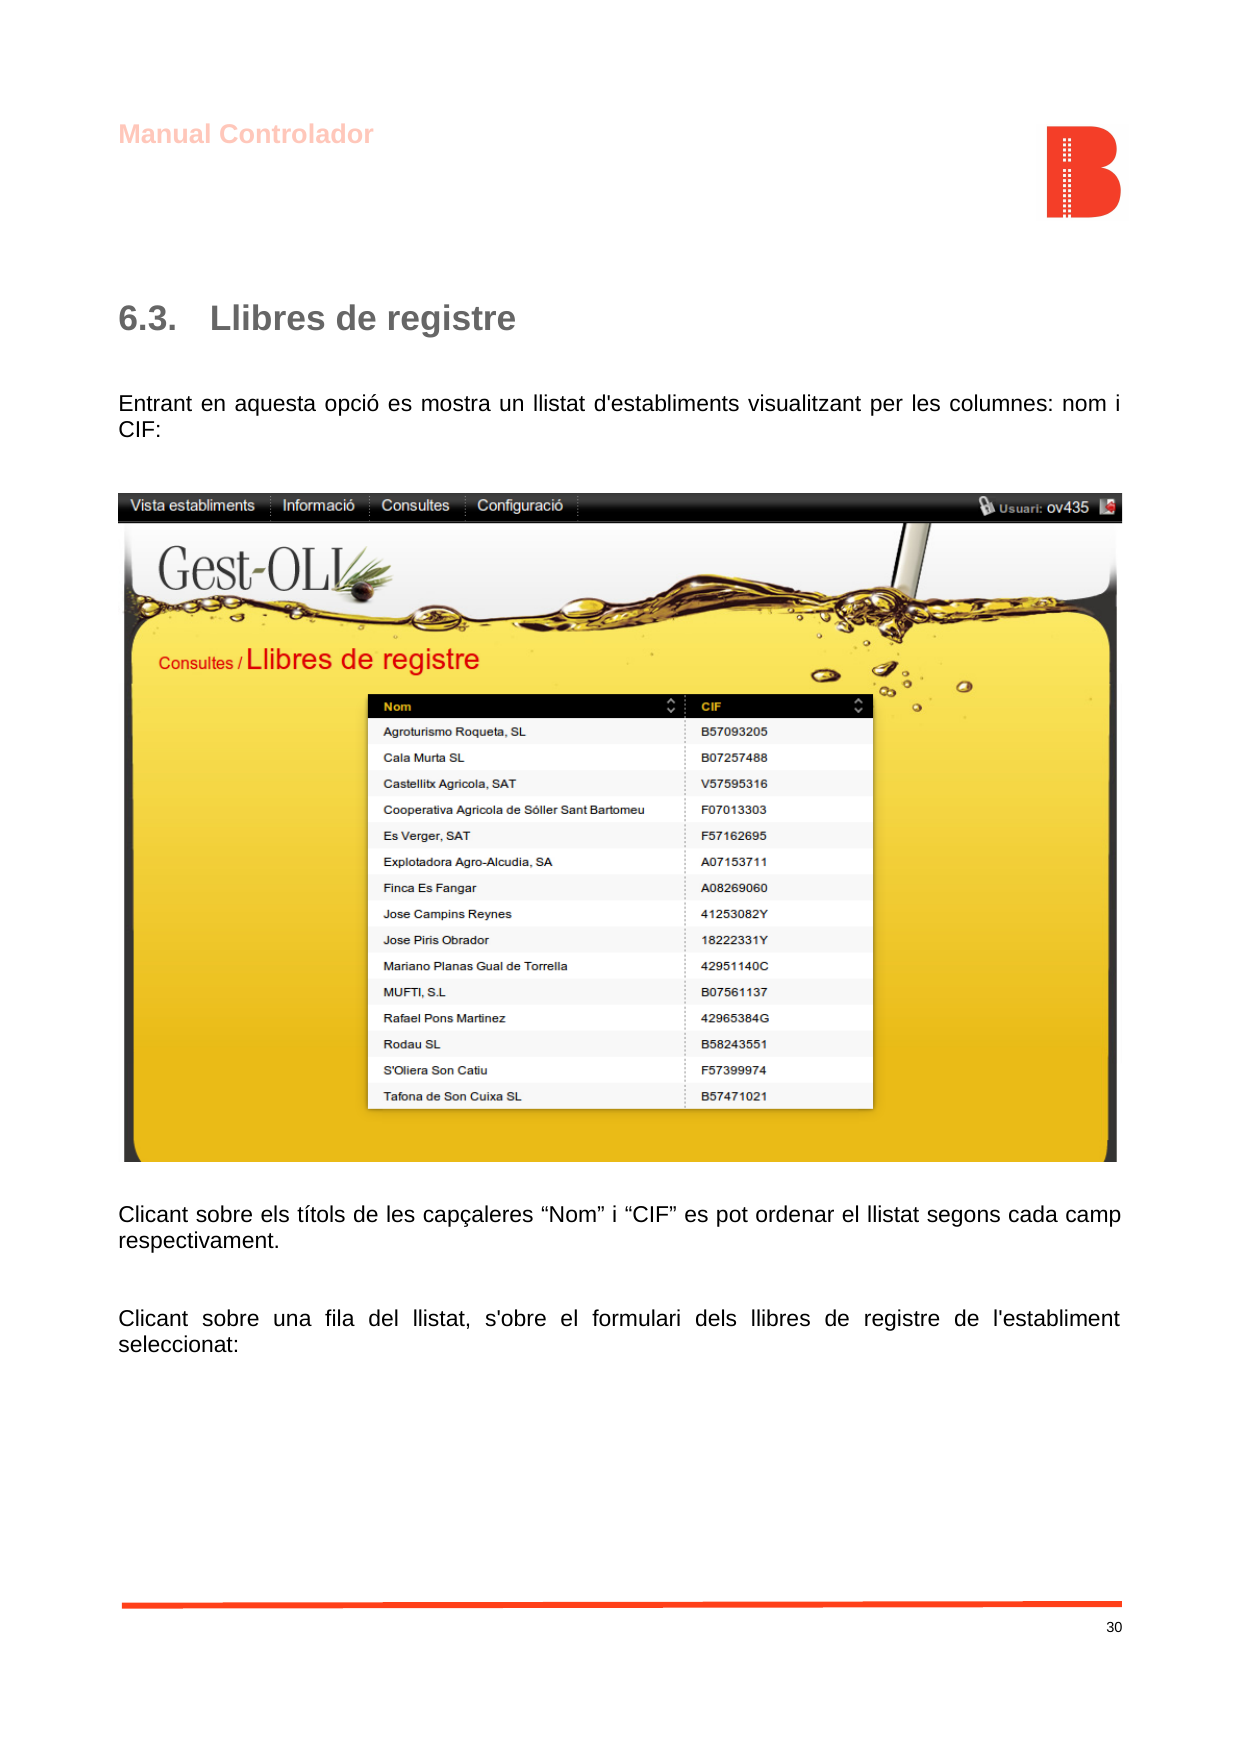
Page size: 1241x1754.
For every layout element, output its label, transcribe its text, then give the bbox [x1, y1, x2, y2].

picture [118, 493, 1123, 1162]
text Clicant sobre una fila del llistat, s'obre el formulari dels llibres de registre de l'establiment seleccionat: [118, 1304, 1122, 1357]
text Clicant sobre els títols de les capçaleres “Nom” i “CIF” es pot ordenar el llistat segons cada camp respectivament. [118, 1201, 1122, 1253]
picture [1036, 124, 1130, 221]
text Entrant en aquesta opció es mostra un llistat d'establiments visualitzant per les columnes: nom i CIF: [118, 390, 1122, 442]
subtitle Llibres de registre [118, 298, 1122, 338]
